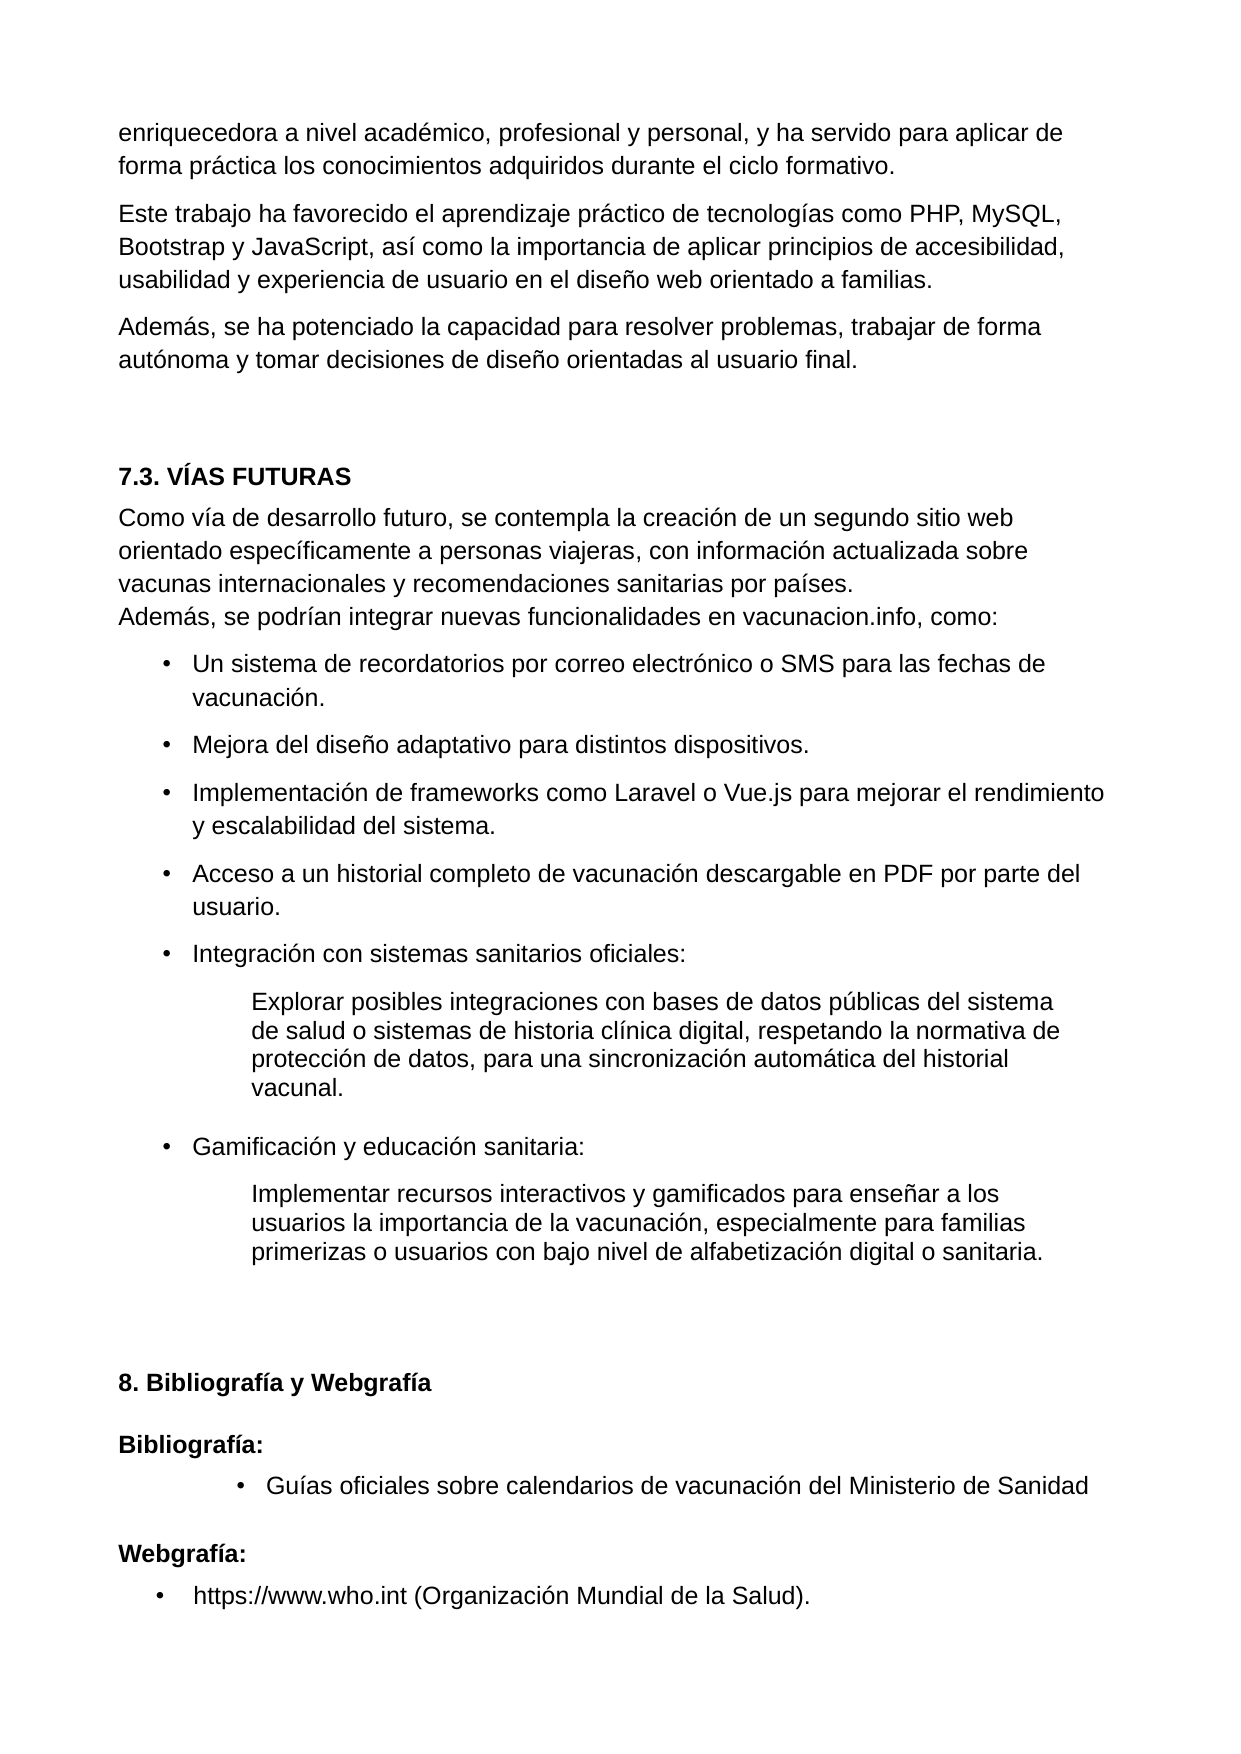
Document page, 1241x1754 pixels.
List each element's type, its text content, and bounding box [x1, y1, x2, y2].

list Mejora del diseño adaptativo para distintos dispositivos. [162, 730, 1122, 759]
list Un sistema de recordatorios por correo electrónico o SMS para las fechas de vacunación. [162, 649, 1122, 711]
list Integración con sistemas sanitarios oficiales: [162, 939, 1122, 968]
list Acceso a un historial completo de vacunación descargable en PDF por parte del usuario. [162, 858, 1122, 920]
list Explorar posibles integraciones con bases de datos públicas del sistema de salud o sistemas de historia clínica digital, respetando la normativa de protección de datos, para una sincronización automática del historial vacunal. [222, 987, 1063, 1102]
subtitle Webgrafía: [118, 1539, 1122, 1568]
subtitle 8. Bibliografía y Webgrafía [118, 1367, 1122, 1396]
list Guías oficiales sobre calendarios de vacunación del Ministerio de Sanidad [236, 1471, 1122, 1500]
list Implementar recursos interactivos y gamificados para enseñar a los usuarios la importancia de la vacunación, especialmente para familias primerizas o usuarios con bajo nivel de alfabetización digital o sanitaria. [222, 1179, 1063, 1265]
subtitle Bibliografía: [118, 1429, 1122, 1458]
list Implementación de frameworks como Laravel o Vue.js para mejorar el rendimiento y escalabilidad del sistema. [162, 778, 1122, 840]
subtitle 7.3. VÍAS FUTURAS [118, 461, 1122, 490]
text Este trabajo ha favorecido el aprendizaje práctico de tecnologías como PHP, MySQL, Bootstrap y JavaScript, así como la importancia de aplicar principios de accesibilidad, usabilidad y experiencia de usuario en el diseño web orientado a familias. [118, 199, 1122, 293]
text Además, se ha potenciado la capacidad para resolver problemas, trabajar de forma autónoma y tomar decisiones de diseño orientadas al usuario final. [118, 312, 1122, 374]
list Gamificación y educación sanitaria: [162, 1131, 1122, 1160]
text Como vía de desarrollo futuro, se contempla la creación de un segundo sitio web orientado específicamente a personas viajeras, con información actualizada sobre vacunas internacionales y recomendaciones sanitarias por países. Además, se podrían integrar nuevas funcionalidades en vacunacion.info, como: [118, 503, 1122, 631]
list https://www.who.int (Organización Mundial de la Salud). [156, 1581, 1122, 1609]
text enriquecedora a nivel académico, profesional y personal, y ha servido para aplicar de forma práctica los conocimientos adquiridos durante el ciclo formativo. [118, 118, 1122, 180]
